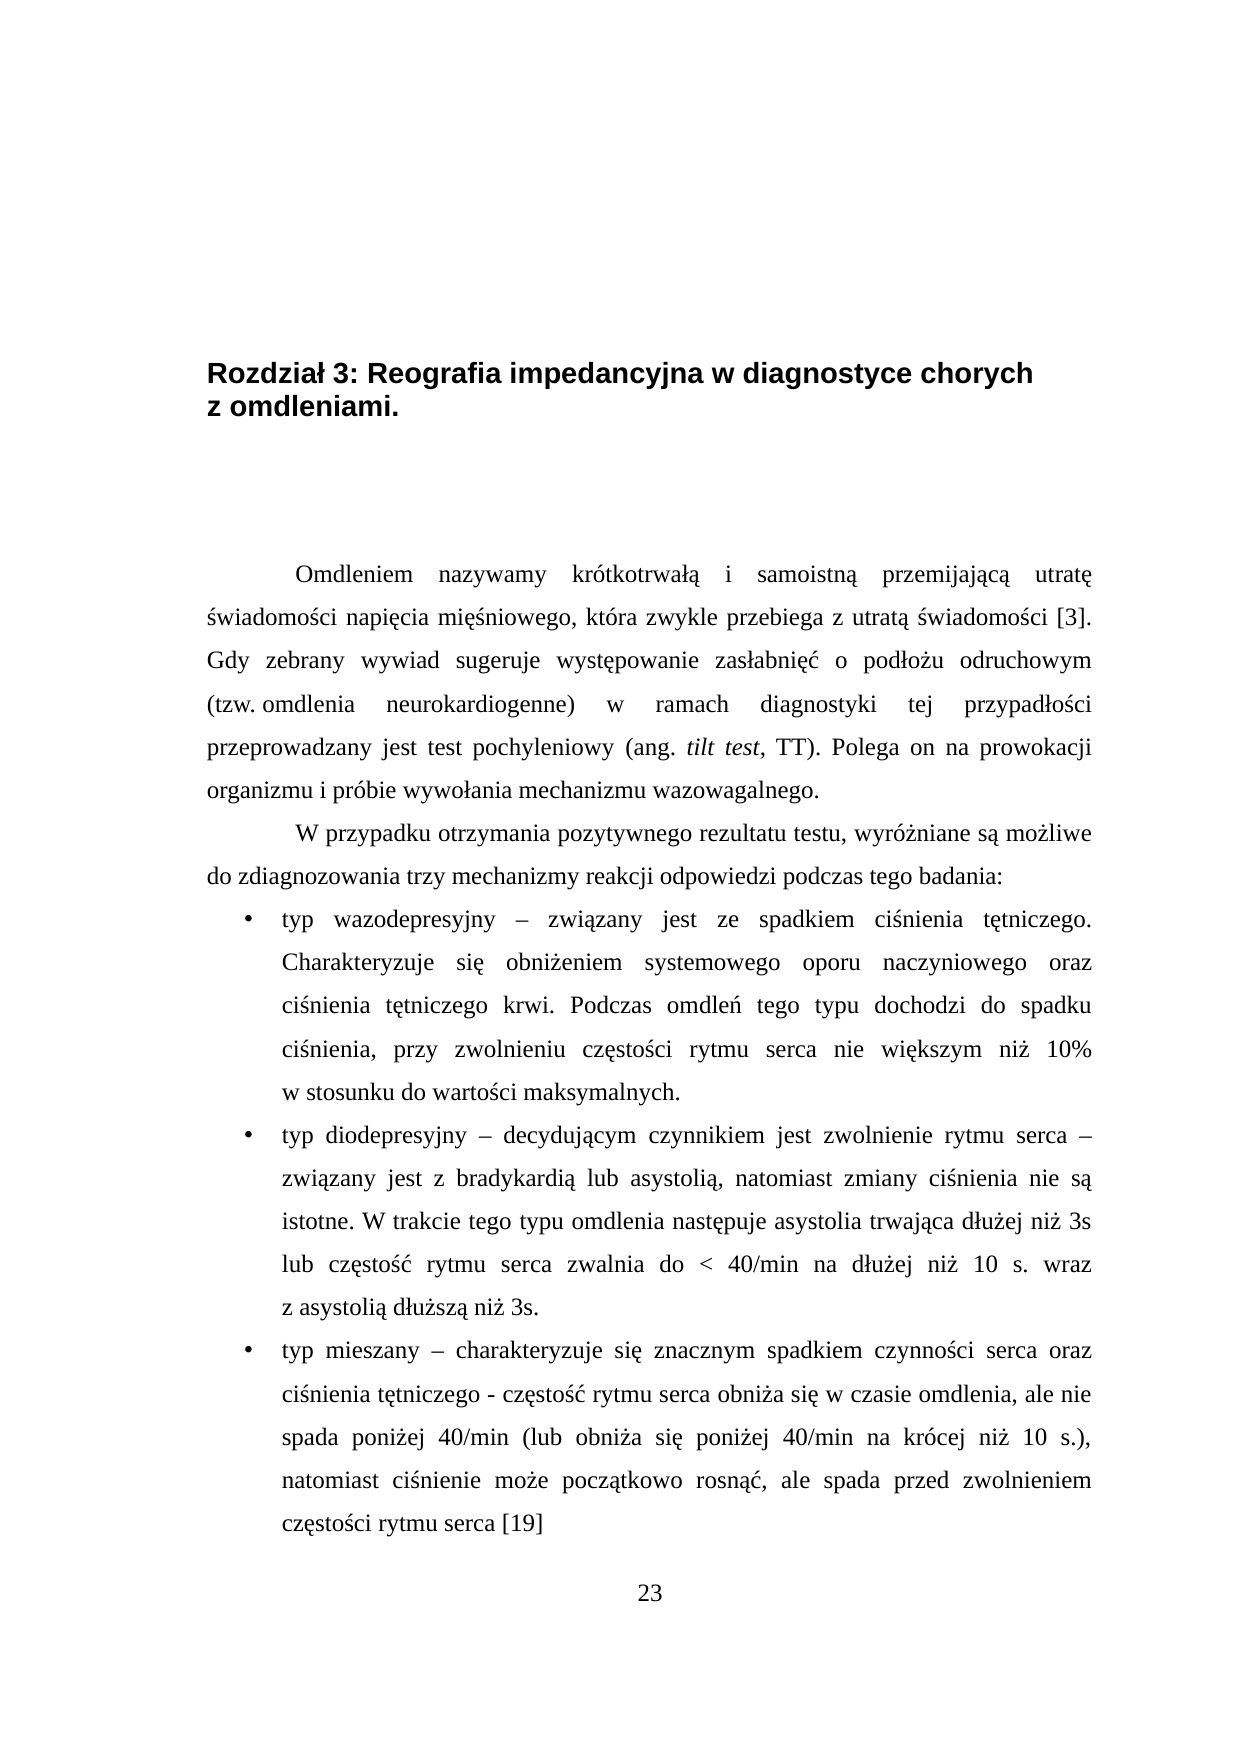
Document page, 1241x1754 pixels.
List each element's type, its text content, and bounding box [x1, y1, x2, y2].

list typ mieszany – charakteryzuje się znacznym spadkiem czynności serca oraz ciśnienia tętniczego - częstość rytmu serca obniża się w czasie omdlenia, ale nie spada poniżej 40/min (lub obniża się poniżej 40/min na krócej niż 10 s.), natomiast ciśnienie może początkowo rosnąć, ale spada przed zwolnieniem częstości rytmu serca [19] [244, 1336, 1093, 1537]
text W przypadku otrzymania pozytywnego rezultatu testu, wyróżniane są możliwe do zdiagnozowania trzy mechanizmy reakcji odpowiedzi podczas tego badania: [207, 818, 1093, 890]
list typ diodepresyjny – decydującym czynnikiem jest zwolnienie rytmu serca – związany jest z bradykardią lub asystolią, natomiast zmiany ciśnienia nie są istotne. W trakcie tego typu omdlenia następuje asystolia trwająca dłużej niż 3s lub częstość rytmu serca zwalnia do < 40/min na dłużej niż 10 s. wraz z asystolią dłuższą niż 3s. [244, 1120, 1093, 1321]
subtitle Rozdział 3: Reografia impedancyjna w diagnostyce chorych z omdleniami. [207, 356, 1093, 423]
list typ wazodepresyjny – związany jest ze spadkiem ciśnienia tętniczego. Charakteryzuje się obniżeniem systemowego oporu naczyniowego oraz ciśnienia tętniczego krwi. Podczas omdleń tego typu dochodzi do spadku ciśnienia, przy zwolnieniu częstości rytmu serca nie większym niż 10% w stosunku do wartości maksymalnych. [244, 904, 1093, 1106]
text Omdleniem nazywamy krótkotrwałą i samoistną przemijającą utratę świadomości napięcia mięśniowego, która zwykle przebiega z utratą świadomości [3]. Gdy zebrany wywiad sugeruje występowanie zasłabnięć o podłożu odruchowym (tzw. omdlenia neurokardiogenne) w ramach diagnostyki tej przypadłości przeprowadzany jest test pochyleniowy (ang. tilt test, TT). Polega on na prowokacji organizmu i próbie wywołania mechanizmu wazowagalnego. [207, 559, 1093, 804]
